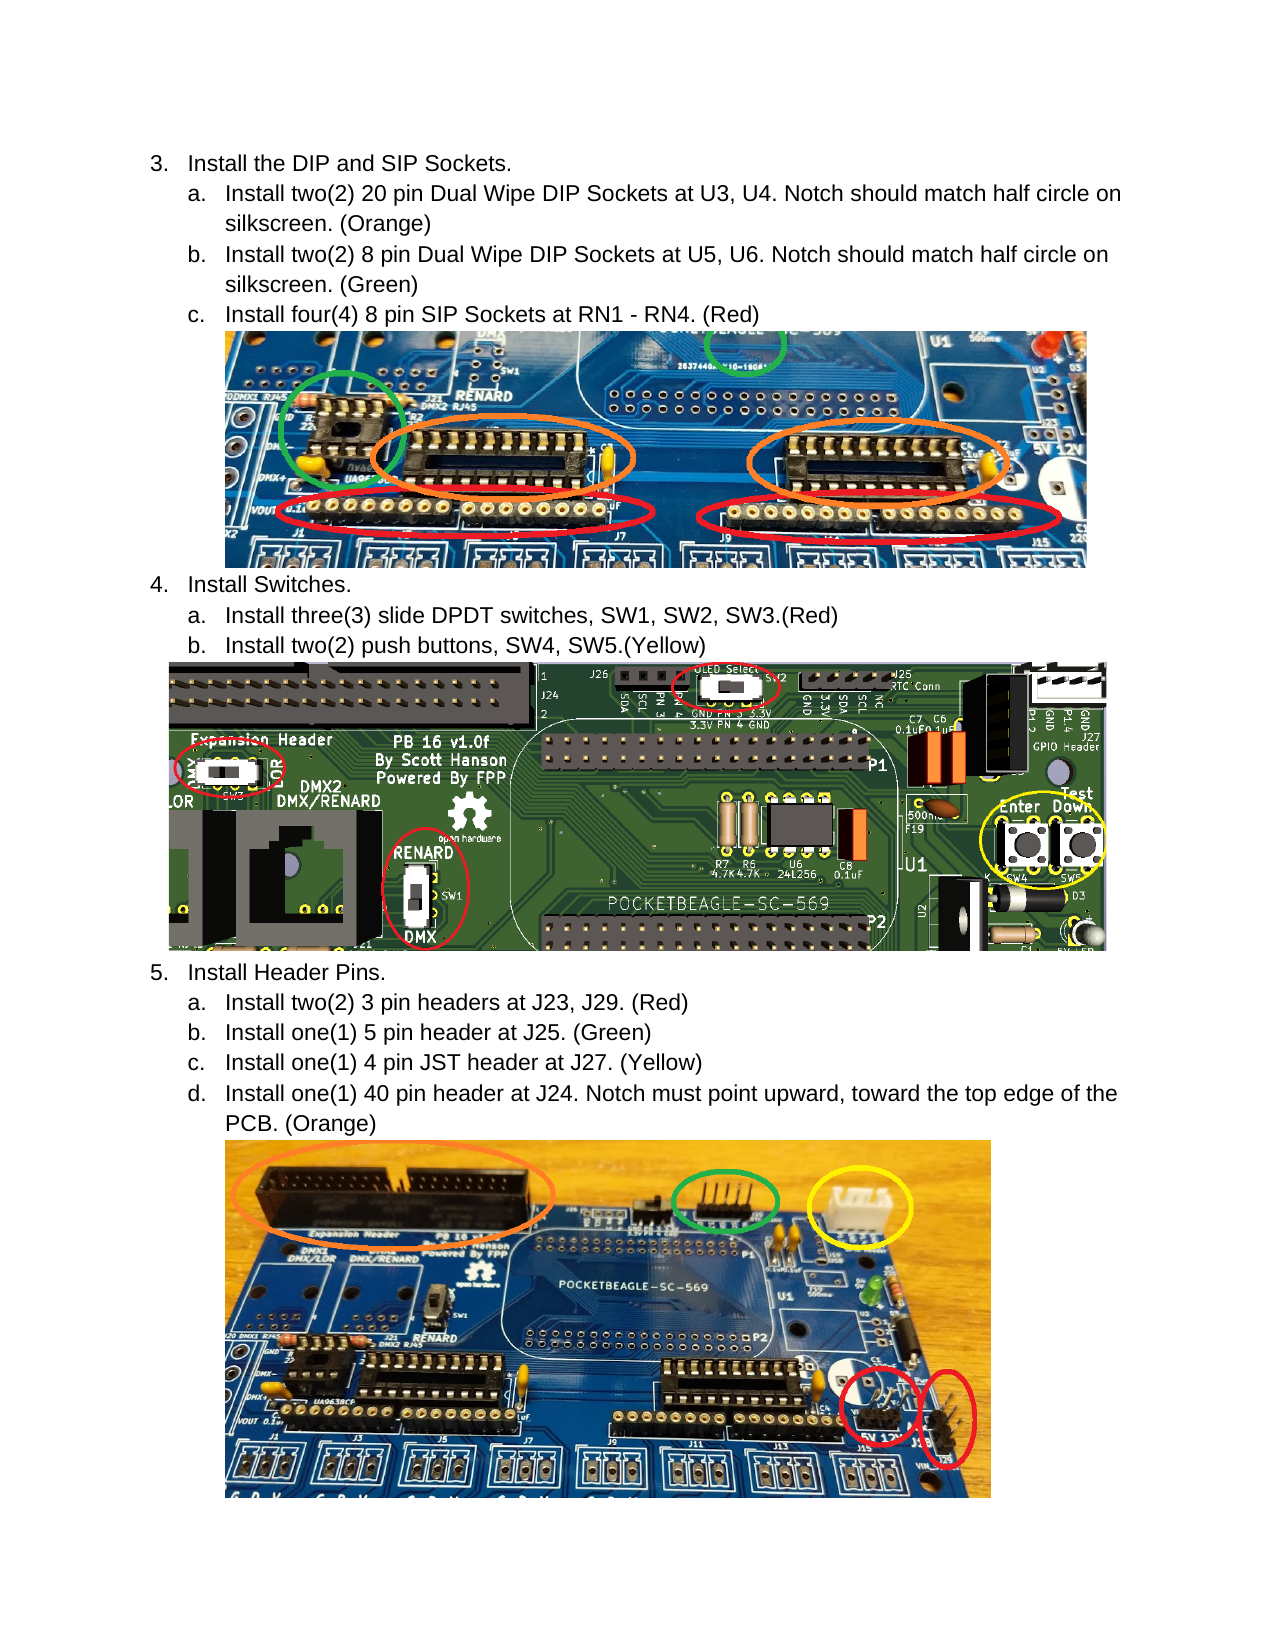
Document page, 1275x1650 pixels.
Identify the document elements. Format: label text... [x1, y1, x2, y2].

list Install two(2) 3 pin headers at J23, J29. (Red) [187, 989, 1125, 1015]
list Install one(1) 4 pin JST header at J27. (Yellow) [187, 1049, 1125, 1076]
list Install the DIP and SIP Sockets. [150, 150, 1125, 176]
list Install two(2) push buttons, SW4, SW5.(Yellow) [187, 632, 1125, 658]
list Install three(3) slide DPDT switches, SW1, SW2, SW3.(Red) [187, 602, 1125, 628]
list Install two(2) 20 pin Dual Wipe DIP Sockets at U3, U4. Notch should match half circle on silkscreen. (Orange) [187, 180, 1125, 237]
list Install one(1) 40 pin header at J24. Notch must point upward, toward the top edge of the PCB. (Orange) [187, 1079, 1125, 1136]
list Install four(4) 8 pin SIP Sockets at RN1 - RN4. (Red) [187, 301, 1125, 327]
picture [168, 662, 1107, 951]
list Install Header Pins. [150, 662, 1125, 985]
list Install two(2) 8 pin Dual Wipe DIP Sockets at U5, U6. Notch should match half circle on silkscreen. (Green) [187, 241, 1125, 297]
list Install one(1) 5 pin header at J25. (Green) [187, 1019, 1125, 1046]
list Install Switches. [150, 571, 1125, 598]
